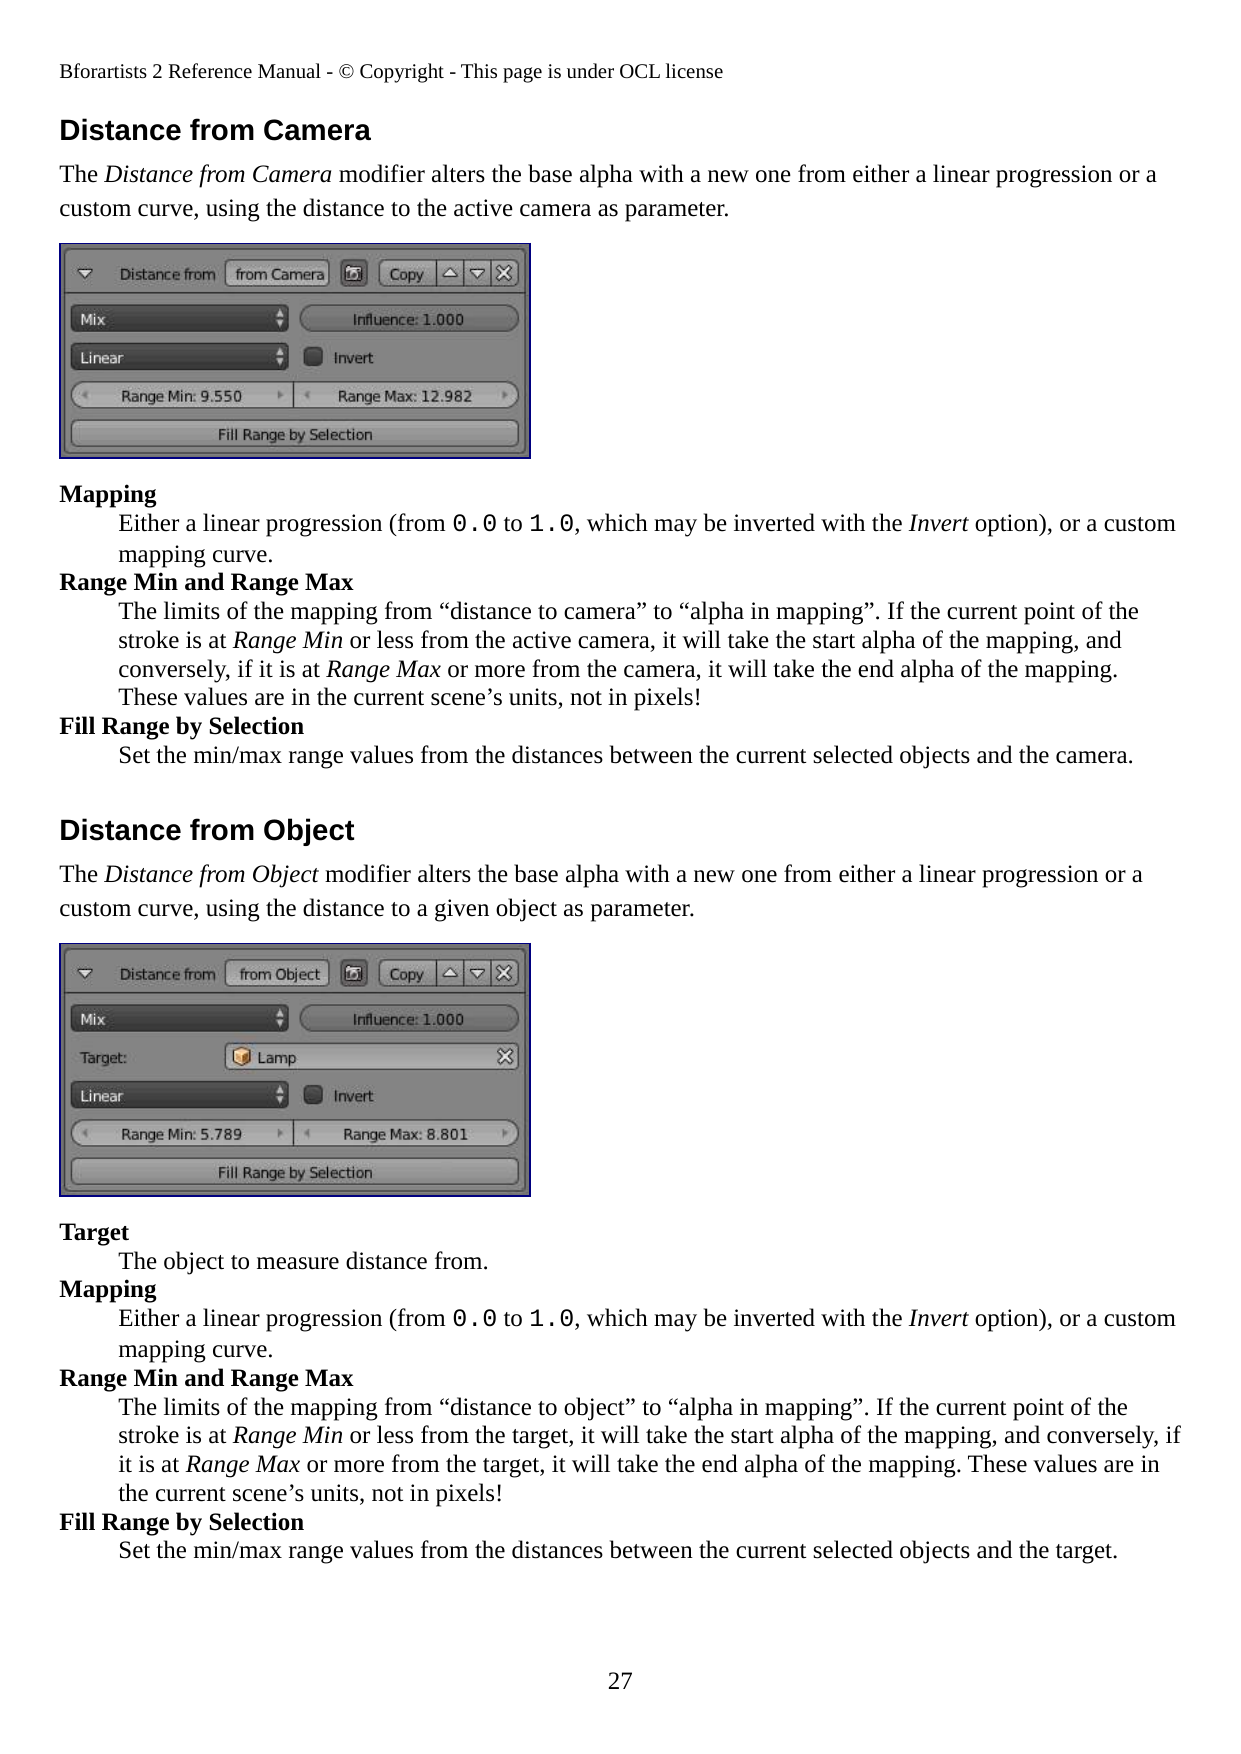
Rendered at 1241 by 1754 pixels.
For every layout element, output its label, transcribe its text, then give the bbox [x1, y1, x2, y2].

list The limits of the mapping from “distance to object” to “alpha in mapping”. If the current point of the stroke is at Range Min or less from the target, it will take the start alpha of the mapping, and conversely, if it is at Range Max or more from the target, it will take the end alpha of the mapping. These values are in the current scene’s units, not in pixels! [118, 1392, 1181, 1507]
subtitle Fill Range by Selection [59, 711, 1181, 740]
list The limits of the mapping from “distance to camera” to “alpha in mapping”. If the current point of the stroke is at Range Min or less from the active camera, it will take the start alpha of the mapping, and conversely, if it is at Range Max or more from the camera, it will take the end alpha of the mapping. These values are in the current scene’s units, not in pixels! [118, 596, 1181, 711]
subtitle Range Min and Range Max [59, 1363, 1181, 1392]
list Either a linear progression (from 0.0 to 1.0, which may be inverted with the Invert option), or a custom mapping curve. [118, 508, 1181, 567]
subtitle Mapping [59, 479, 1181, 508]
subtitle Distance from Object [59, 813, 1181, 846]
subtitle Range Min and Range Max [59, 567, 1181, 596]
subtitle Mapping [59, 1274, 1181, 1303]
list Either a linear progression (from 0.0 to 1.0, which may be inverted with the Invert option), or a custom mapping curve. [118, 1303, 1181, 1363]
subtitle Target [59, 1217, 1181, 1246]
subtitle Fill Range by Selection [59, 1507, 1181, 1535]
list Set the min/max range values from the distances between the current selected objects and the target. [118, 1535, 1181, 1564]
text The Distance from Camera modifier alters the base alpha with a new one from either a linear progression or a custom curve, using the distance to the active camera as parameter. [59, 159, 1181, 222]
picture [61, 944, 529, 1195]
picture [61, 244, 529, 457]
subtitle Distance from Camera [59, 113, 1181, 146]
text The Distance from Object modifier alters the base alpha with a new one from either a linear progression or a custom curve, using the distance to a given object as parameter. [59, 859, 1181, 922]
list The object to measure distance from. [118, 1246, 1181, 1274]
list Set the min/max range values from the distances between the current selected objects and the camera. [118, 740, 1181, 769]
